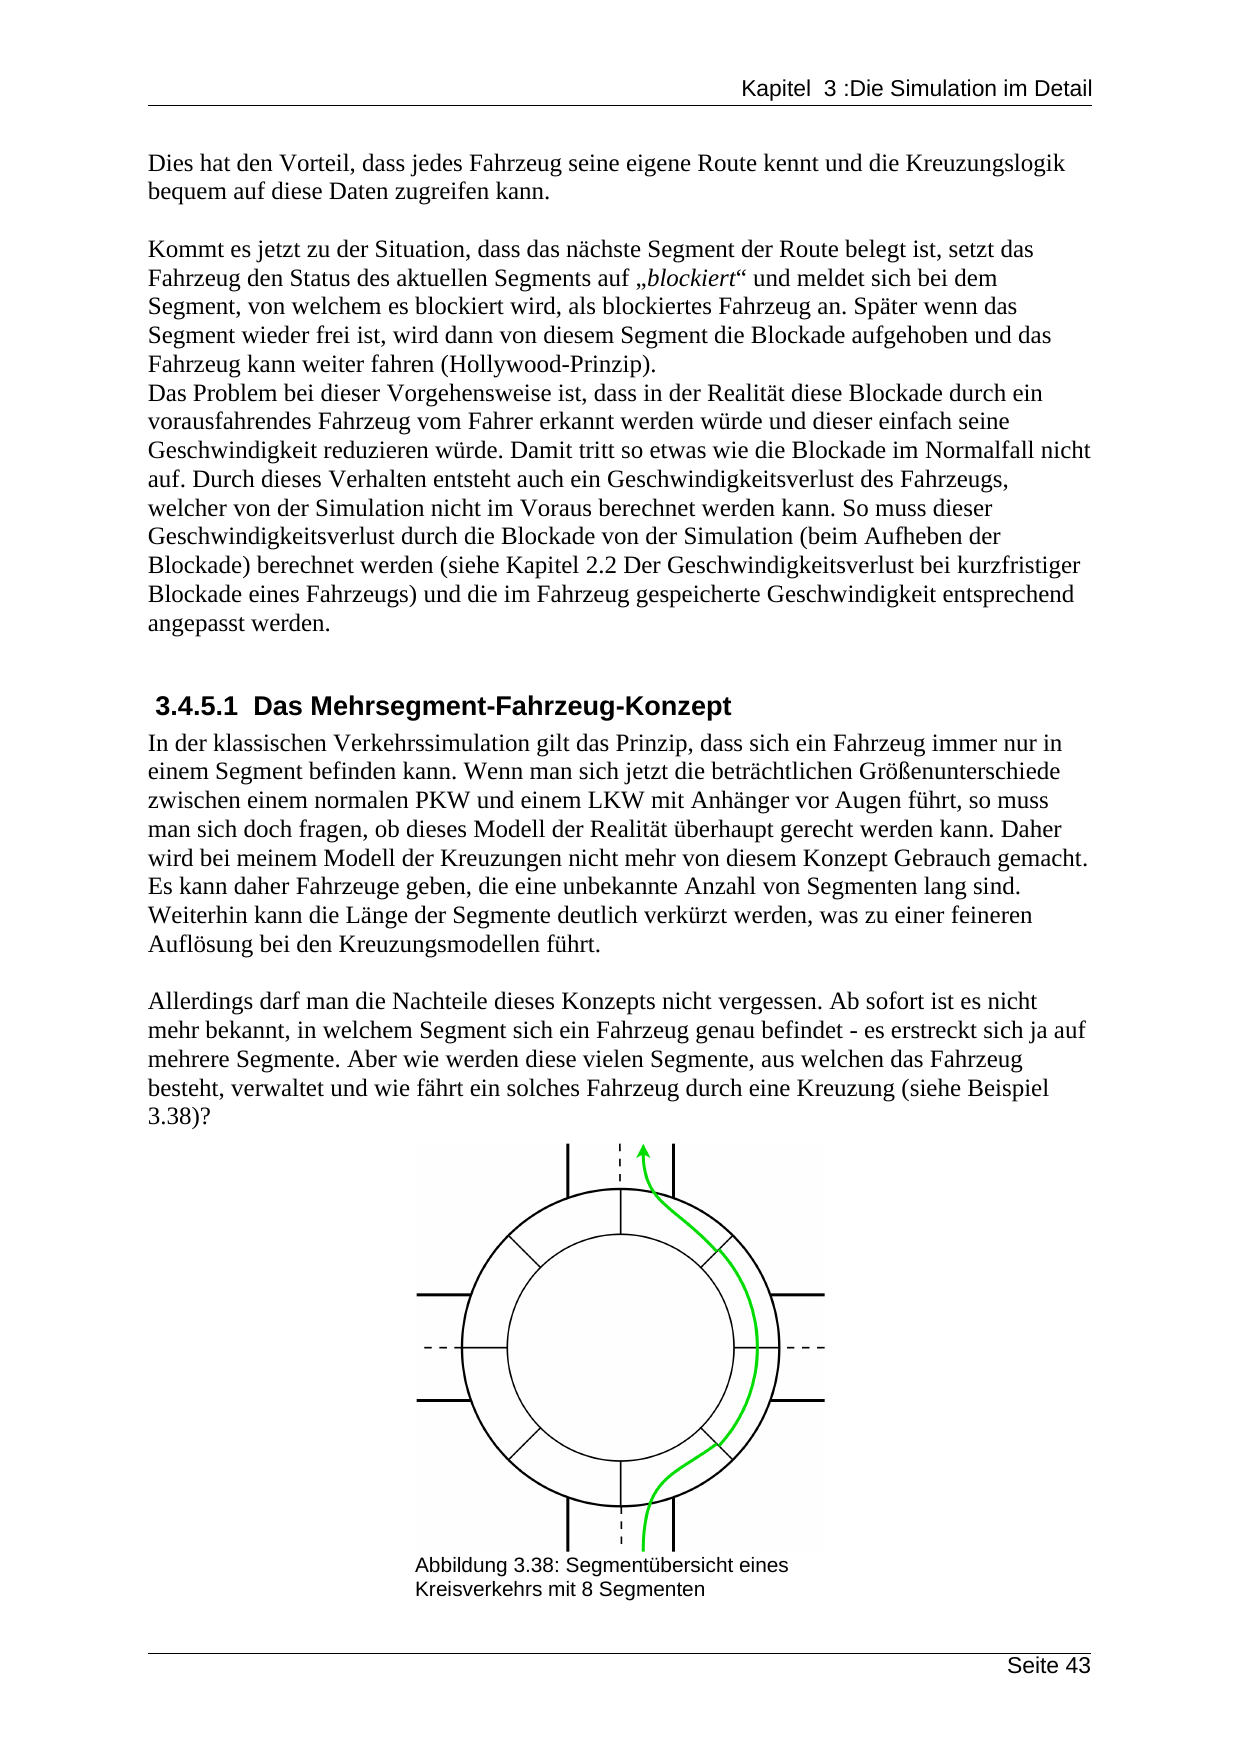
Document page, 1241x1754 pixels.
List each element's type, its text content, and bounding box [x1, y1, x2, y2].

text Allerdings darf man die Nachteile dieses Konzepts nicht vergessen. Ab sofort ist es nicht mehr bekannt, in welchem Segment sich ein Fahrzeug genau befindet - es erstreckt sich ja auf mehrere Segmente. Aber wie werden diese vielen Segmente, aus welchen das Fahrzeug besteht, verwaltet und wie fährt ein solches Fahrzeug durch eine Kreuzung (siehe Beispiel Abbildung 3.38)? [148, 986, 1092, 1130]
picture [415, 1142, 826, 1553]
text Abbildung 3.38: Segmentübersicht eines Kreisverkehrs mit 8 Segmenten [415, 1553, 825, 1601]
subtitle Das Mehrsegment-Fahrzeug-Konzept [148, 690, 1092, 721]
text Dies hat den Vorteil, dass jedes Fahrzeug seine eigene Route kennt und die Kreuzungslogik bequem auf diese Daten zugreifen kann. [148, 148, 1092, 205]
text Kommt es jetzt zu der Situation, dass das nächste Segment der Route belegt ist, setzt das Fahrzeug den Status des aktuellen Segments auf „blockiert“ und meldet sich bei dem Segment, von welchem es blockiert wird, als blockiertes Fahrzeug an. Später wenn das Segment wieder frei ist, wird dann von diesem Segment die Blockade aufgehoben und das Fahrzeug kann weiter fahren (Hollywood-Prinzip). [148, 234, 1092, 378]
text Das Problem bei dieser Vorgehensweise ist, dass in der Realität diese Blockade durch ein vorausfahrendes Fahrzeug vom Fahrer erkannt werden würde und dieser einfach seine Geschwindigkeit reduzieren würde. Damit tritt so etwas wie die Blockade im Normalfall nicht auf. Durch dieses Verhalten entsteht auch ein Geschwindigkeitsverlust des Fahrzeugs, welcher von der Simulation nicht im Voraus berechnet werden kann. So muss dieser Geschwindigkeitsverlust durch die Blockade von der Simulation (beim Aufheben der Blockade) berechnet werden (siehe Kapitel 2.2 Der Geschwindigkeitsverlust bei kurzfristiger Blockade eines Fahrzeugs) und die im Fahrzeug gespeicherte Geschwindigkeit entsprechend angepasst werden. [148, 378, 1092, 636]
text In der klassischen Verkehrssimulation gilt das Prinzip, dass sich ein Fahrzeug immer nur in einem Segment befinden kann. Wenn man sich jetzt die beträchtlichen Größenunterschiede zwischen einem normalen PKW und einem LKW mit Anhänger vor Augen führt, so muss man sich doch fragen, ob dieses Modell der Realität überhaupt gerecht werden kann. Daher wird bei meinem Modell der Kreuzungen nicht mehr von diesem Konzept Gebrauch gemacht. Es kann daher Fahrzeuge geben, die eine unbekannte Anzahl von Segmenten lang sind. Weiterhin kann die Länge der Segmente deutlich verkürzt werden, was zu einer feineren Auflösung bei den Kreuzungsmodellen führt. [148, 728, 1092, 958]
